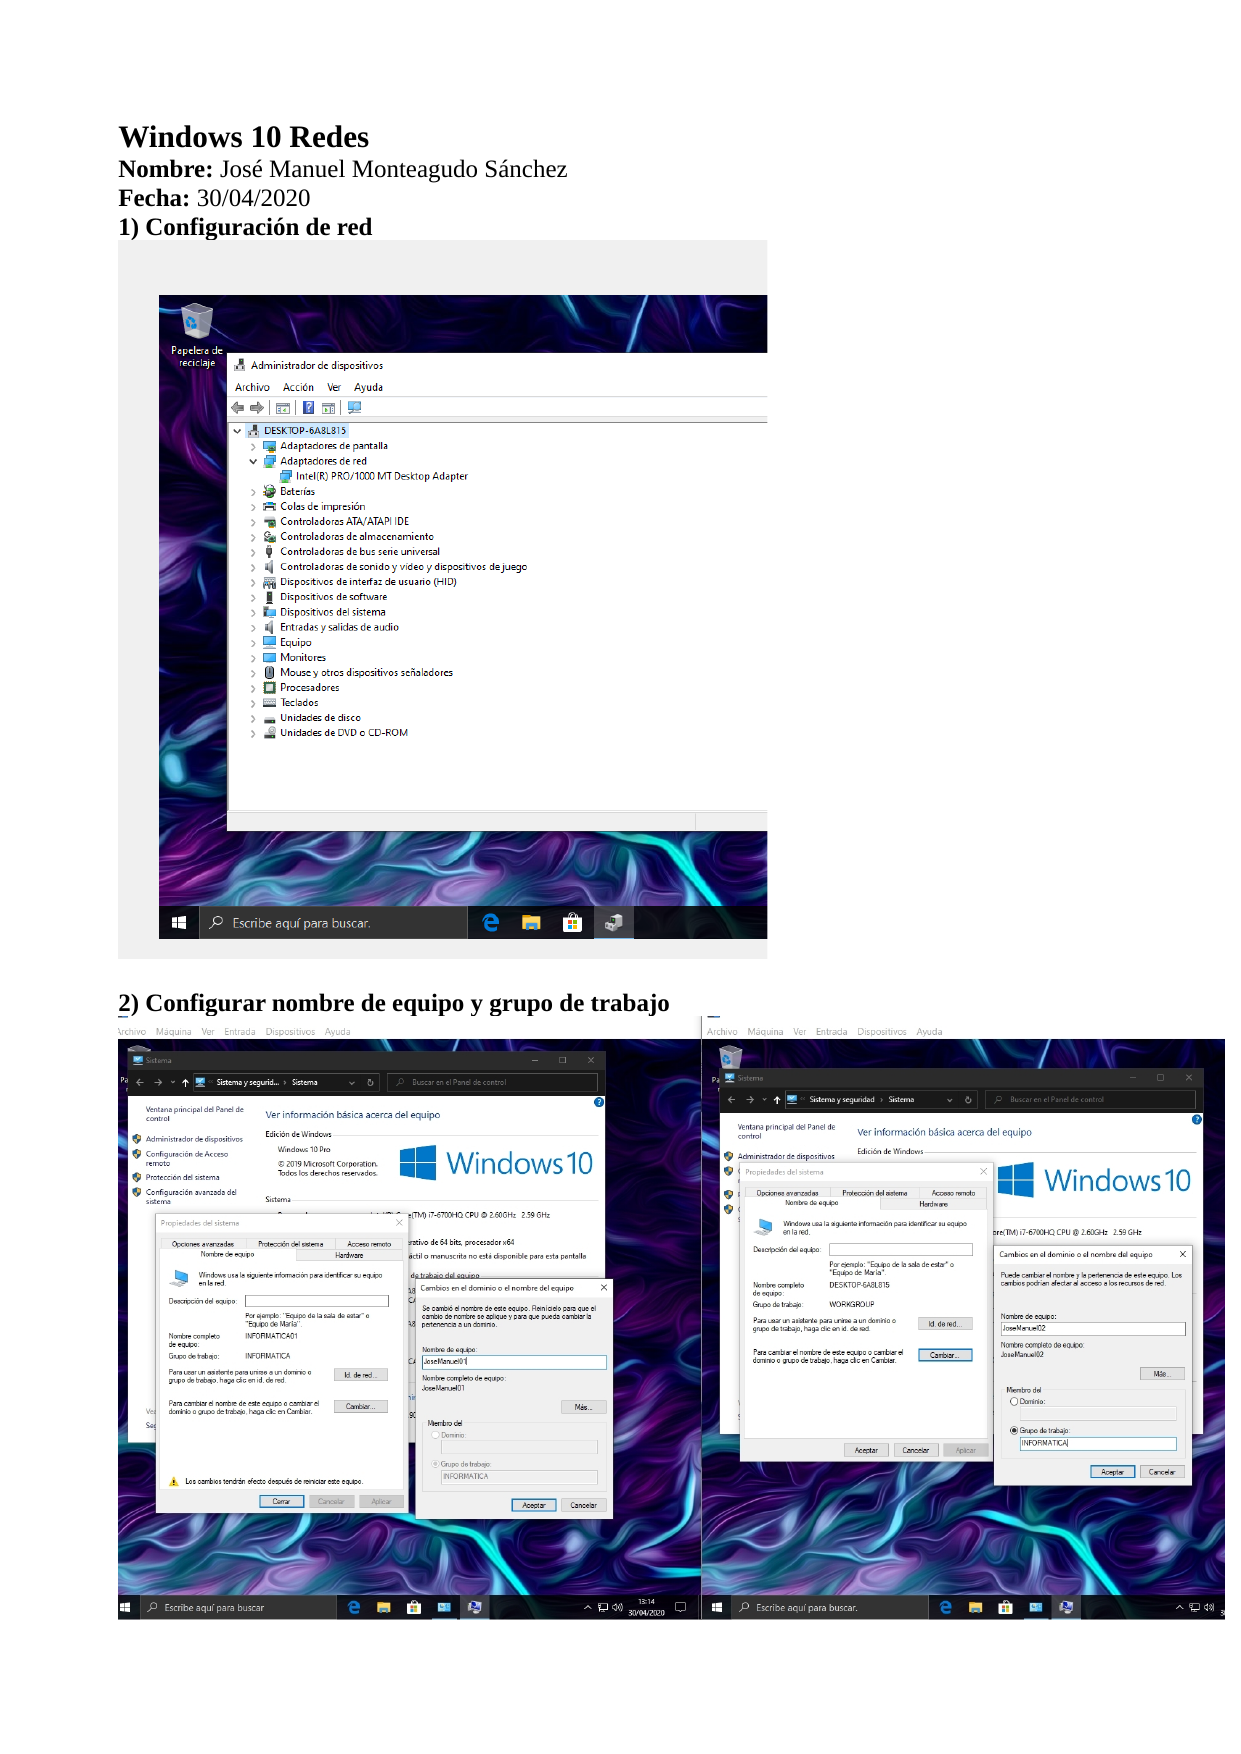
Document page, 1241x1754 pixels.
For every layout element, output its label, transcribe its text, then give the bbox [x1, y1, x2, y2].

text Nombre: José Manuel Monteagudo Sánchez [118, 154, 1122, 183]
picture [118, 1016, 1225, 1620]
picture [118, 240, 768, 959]
text Fecha: 30/04/2020 [118, 183, 1122, 212]
text 1) Configuración de red [118, 212, 1122, 240]
text Windows 10 Redes [118, 118, 1122, 154]
text 2) Configurar nombre de equipo y grupo de trabajo [118, 988, 1122, 1016]
